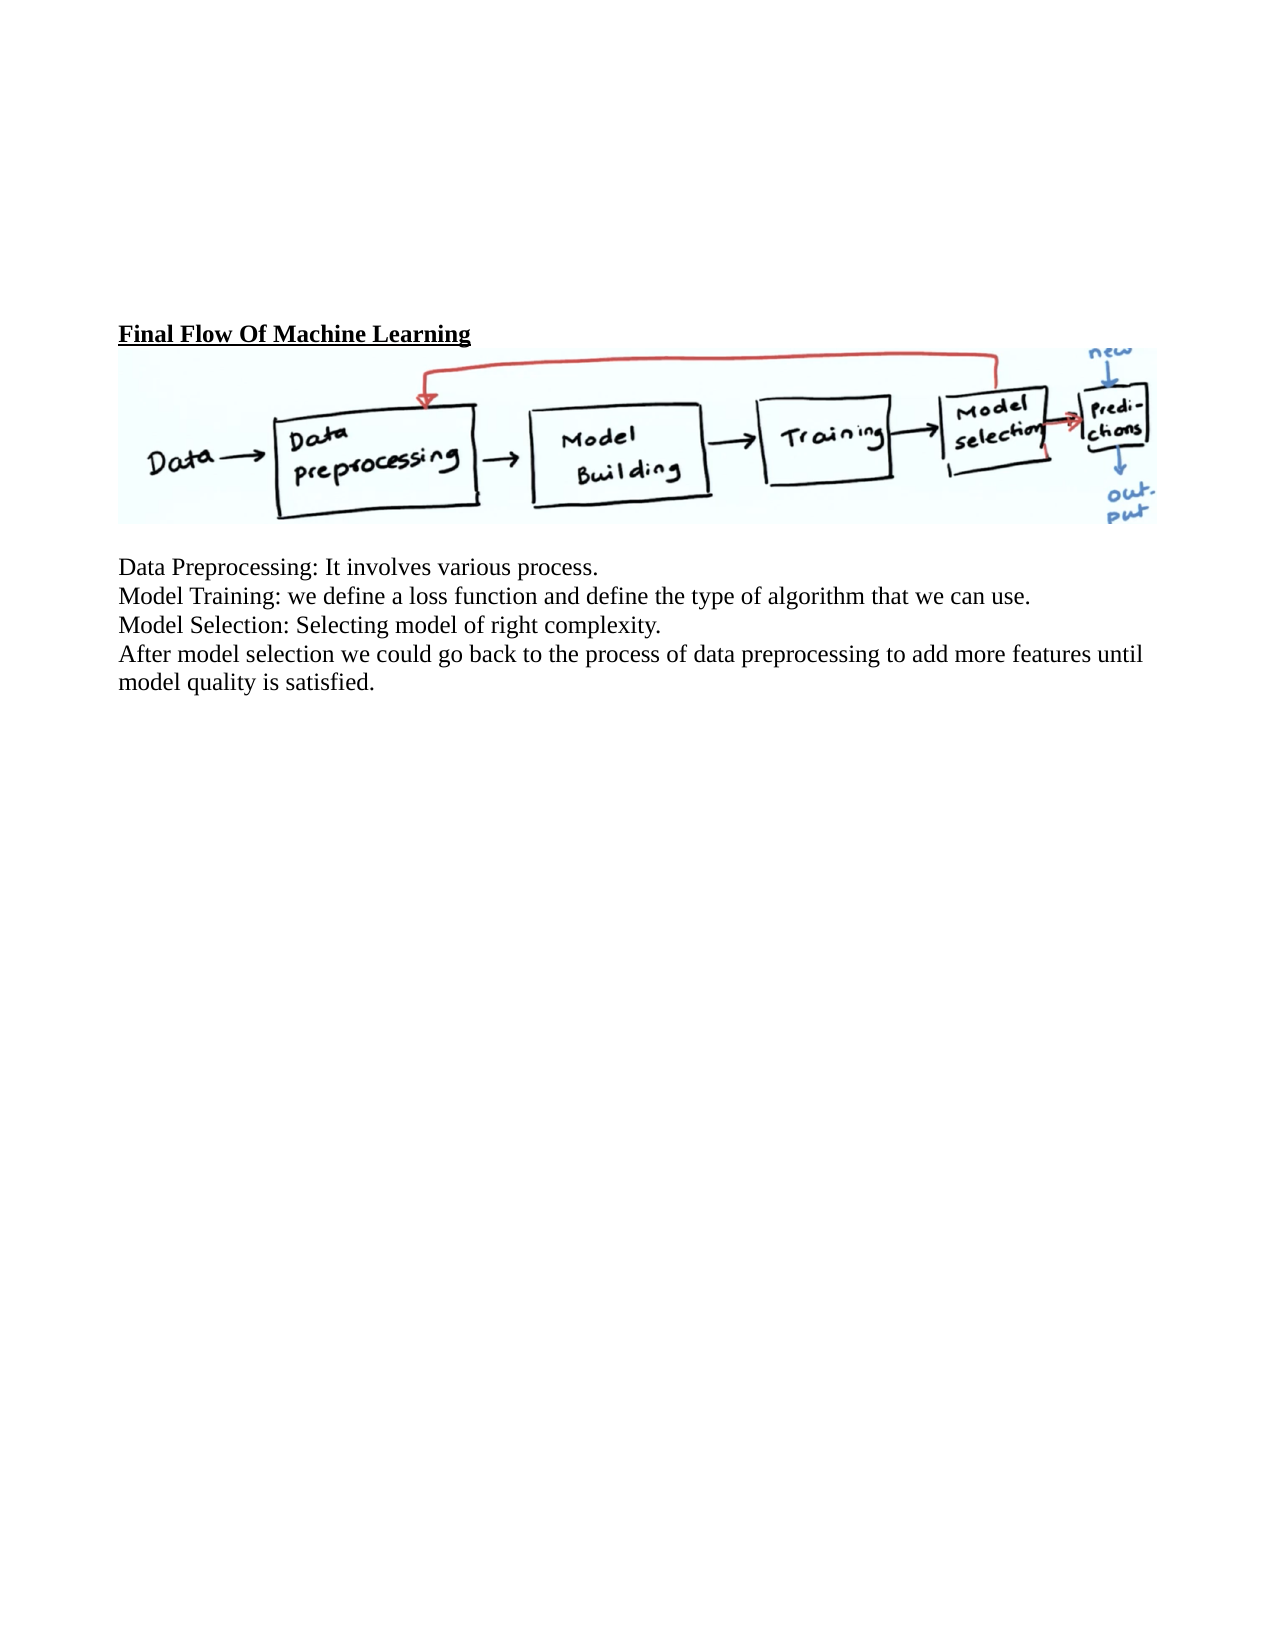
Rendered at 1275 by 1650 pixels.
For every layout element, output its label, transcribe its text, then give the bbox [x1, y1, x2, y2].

text After model selection we could go back to the process of data preprocessing to add more features until model quality is satisfied. [118, 639, 1157, 696]
text Model Selection: Selecting model of right complexity. [118, 610, 1157, 639]
text Final Flow Of Machine Learning [118, 319, 1157, 348]
picture [118, 348, 1157, 524]
text Model Training: we define a loss function and define the type of algorithm that we can use. [118, 581, 1157, 610]
text Data Preprocessing: It involves various process. [118, 552, 1157, 581]
